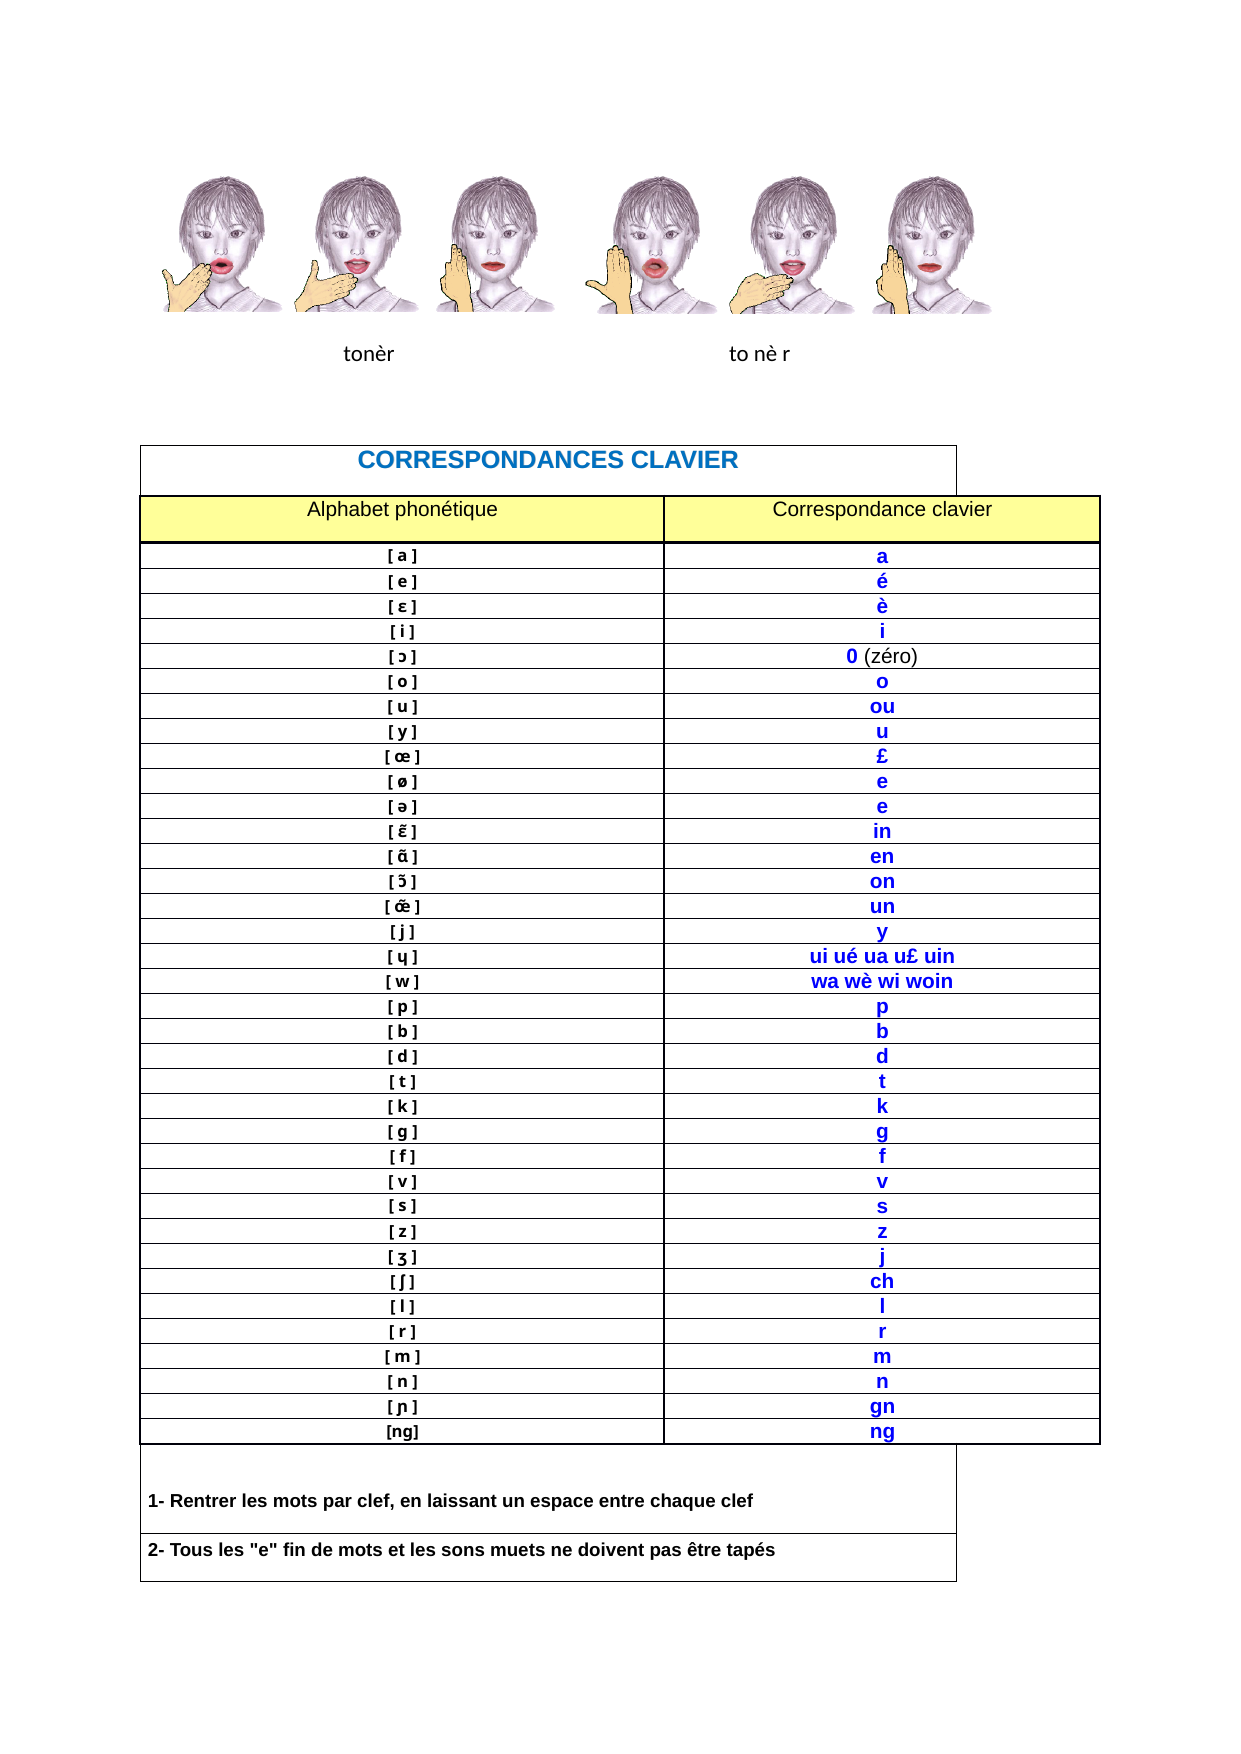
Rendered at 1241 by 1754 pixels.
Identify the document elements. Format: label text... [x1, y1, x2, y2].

table_cell [ ʃ ] [141, 1269, 663, 1292]
table_cell e [665, 794, 1099, 817]
table_cell gn [665, 1394, 1099, 1417]
table_cell [ k ] [141, 1094, 663, 1117]
table_cell [ ɛ̃ ] [141, 819, 663, 842]
table_cell [ j ] [141, 919, 663, 942]
table_cell [ ɲ ] [141, 1394, 663, 1417]
table_cell [ r ] [141, 1319, 663, 1342]
table_cell l [665, 1294, 1099, 1317]
table_cell en [665, 844, 1099, 867]
table_cell [ o ] [141, 669, 663, 692]
table_cell Correspondance clavier [665, 497, 1099, 541]
table_cell [ m ] [141, 1344, 663, 1367]
table_cell [ ɥ ] [141, 944, 663, 967]
table_cell [ e ] [141, 569, 663, 592]
table_cell [ œ̃ ] [141, 894, 663, 917]
table_cell z [665, 1219, 1099, 1242]
table_cell 1- Rentrer les mots par clef, en laissant un espace entre chaque clef [141, 1445, 956, 1532]
table_cell ui ué ua u£ uin [665, 944, 1099, 967]
text tonèr to nè r [148, 339, 1092, 367]
table_cell [ ɔ̃ ] [141, 869, 663, 892]
table_cell ng [665, 1419, 1099, 1442]
table_cell e [665, 769, 1099, 792]
table_cell [ a ] [141, 544, 663, 567]
table_cell t [665, 1069, 1099, 1092]
table_cell [ w ] [141, 969, 663, 992]
table_cell r [665, 1319, 1099, 1342]
table_cell [ ɔ ] [141, 644, 663, 667]
table_cell [ p ] [141, 994, 663, 1017]
table_cell è [665, 594, 1099, 617]
table_cell [ l ] [141, 1294, 663, 1317]
table_cell [ b ] [141, 1019, 663, 1042]
table_cell [ y ] [141, 719, 663, 742]
table_cell [ s ] [141, 1194, 663, 1217]
table_cell [ng] [141, 1419, 663, 1442]
table_cell o [665, 669, 1099, 692]
table_cell i [665, 619, 1099, 642]
table_cell ou [665, 694, 1099, 717]
table_header CORRESPONDANCES CLAVIER [141, 446, 956, 494]
table_cell [ ɛ ] [141, 594, 663, 617]
table_cell j [665, 1244, 1099, 1267]
table_cell a [665, 544, 1099, 567]
table_cell wa wè wi woin [665, 969, 1099, 992]
table_cell [ z ] [141, 1219, 663, 1242]
table_cell y [665, 919, 1099, 942]
table_cell u [665, 719, 1099, 742]
table_cell g [665, 1119, 1099, 1142]
table_cell [ ø ] [141, 769, 663, 792]
table_cell p [665, 994, 1099, 1017]
table_cell un [665, 894, 1099, 917]
table_cell v [665, 1169, 1099, 1192]
table_cell k [665, 1094, 1099, 1117]
table_cell [ ə ] [141, 794, 663, 817]
table_cell s [665, 1194, 1099, 1217]
table_cell m [665, 1344, 1099, 1367]
table_cell [ u ] [141, 694, 663, 717]
table_cell f [665, 1144, 1099, 1167]
table_cell £ [665, 744, 1099, 767]
table_cell [ v ] [141, 1169, 663, 1192]
table_cell b [665, 1019, 1099, 1042]
table_cell [ t ] [141, 1069, 663, 1092]
table_cell é [665, 569, 1099, 592]
table_cell [ i ] [141, 619, 663, 642]
table_cell on [665, 869, 1099, 892]
table_cell in [665, 819, 1099, 842]
table_cell [ d ] [141, 1044, 663, 1067]
table_cell [ ʒ ] [141, 1244, 663, 1267]
table_cell [ g ] [141, 1119, 663, 1142]
table_cell d [665, 1044, 1099, 1067]
table_cell [ œ ] [141, 744, 663, 767]
table_cell [ f ] [141, 1144, 663, 1167]
table_cell [ n ] [141, 1369, 663, 1392]
table_cell ch [665, 1269, 1099, 1292]
table_cell 2- Tous les "e" fin de mots et les sons muets ne doivent pas être tapés [141, 1534, 956, 1581]
table_cell [ ɑ̃ ] [141, 844, 663, 867]
table_cell n [665, 1369, 1099, 1392]
table_cell 0 (zéro) [665, 644, 1099, 667]
table_cell Alphabet phonétique [141, 497, 663, 541]
